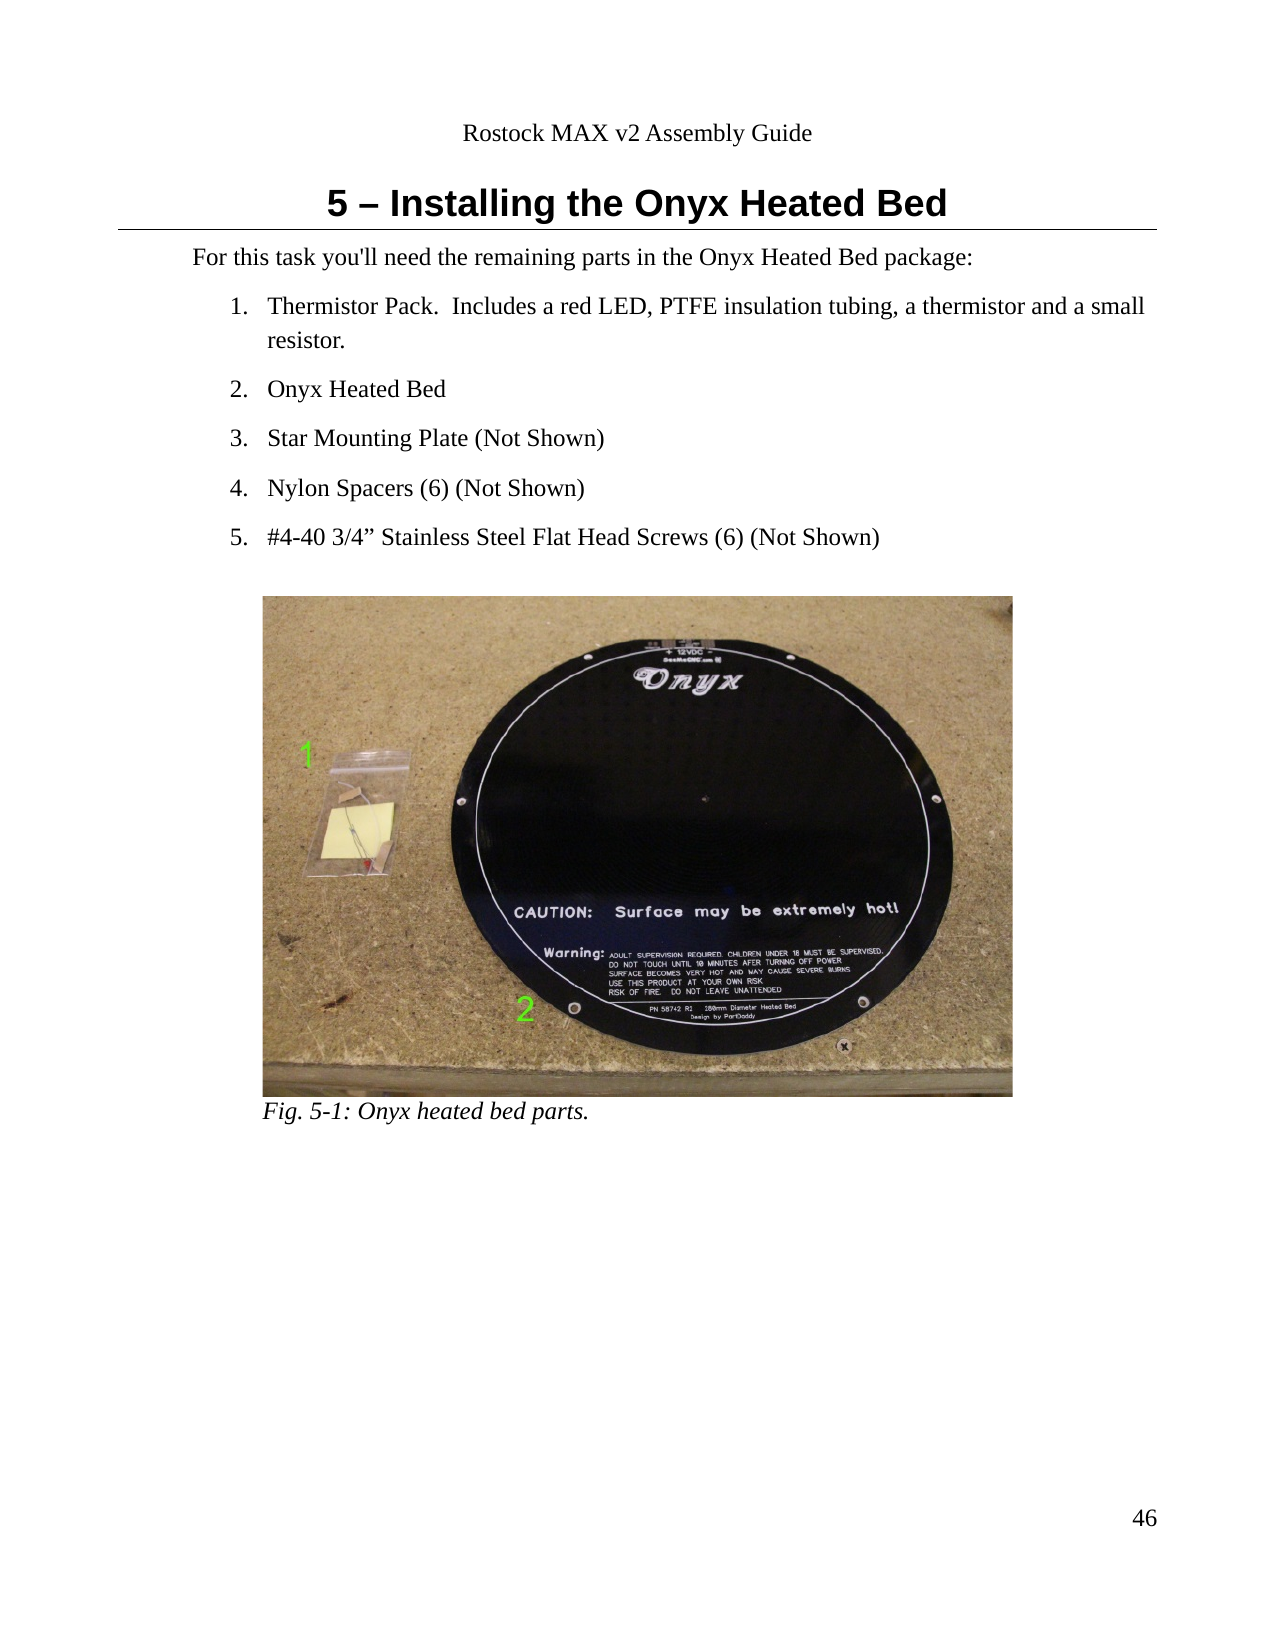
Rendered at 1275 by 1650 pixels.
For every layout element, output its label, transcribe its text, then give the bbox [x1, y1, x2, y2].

list #4-40 3/4” Stainless Steel Flat Head Screws (6) (Not Shown) [229, 522, 1157, 550]
list Nylon Spacers (6) (Not Shown) [229, 473, 1157, 501]
text For this task you'll need the remaining parts in the Onyx Heated Bed package: [118, 242, 1157, 271]
list Thermistor Pack. Includes a red LED, PTFE insulation tubing, a thermistor and a small resistor. [229, 291, 1157, 354]
list Star Mounting Plate (Not Shown) [229, 423, 1157, 452]
list Fig. 5-1: Onyx heated bed parts. [262, 1097, 1012, 1125]
list Onyx Heated Bed [229, 374, 1157, 403]
list [262, 584, 1012, 596]
picture [262, 596, 1013, 1097]
subtitle 5 – Installing the Onyx Heated Bed [118, 177, 1157, 229]
